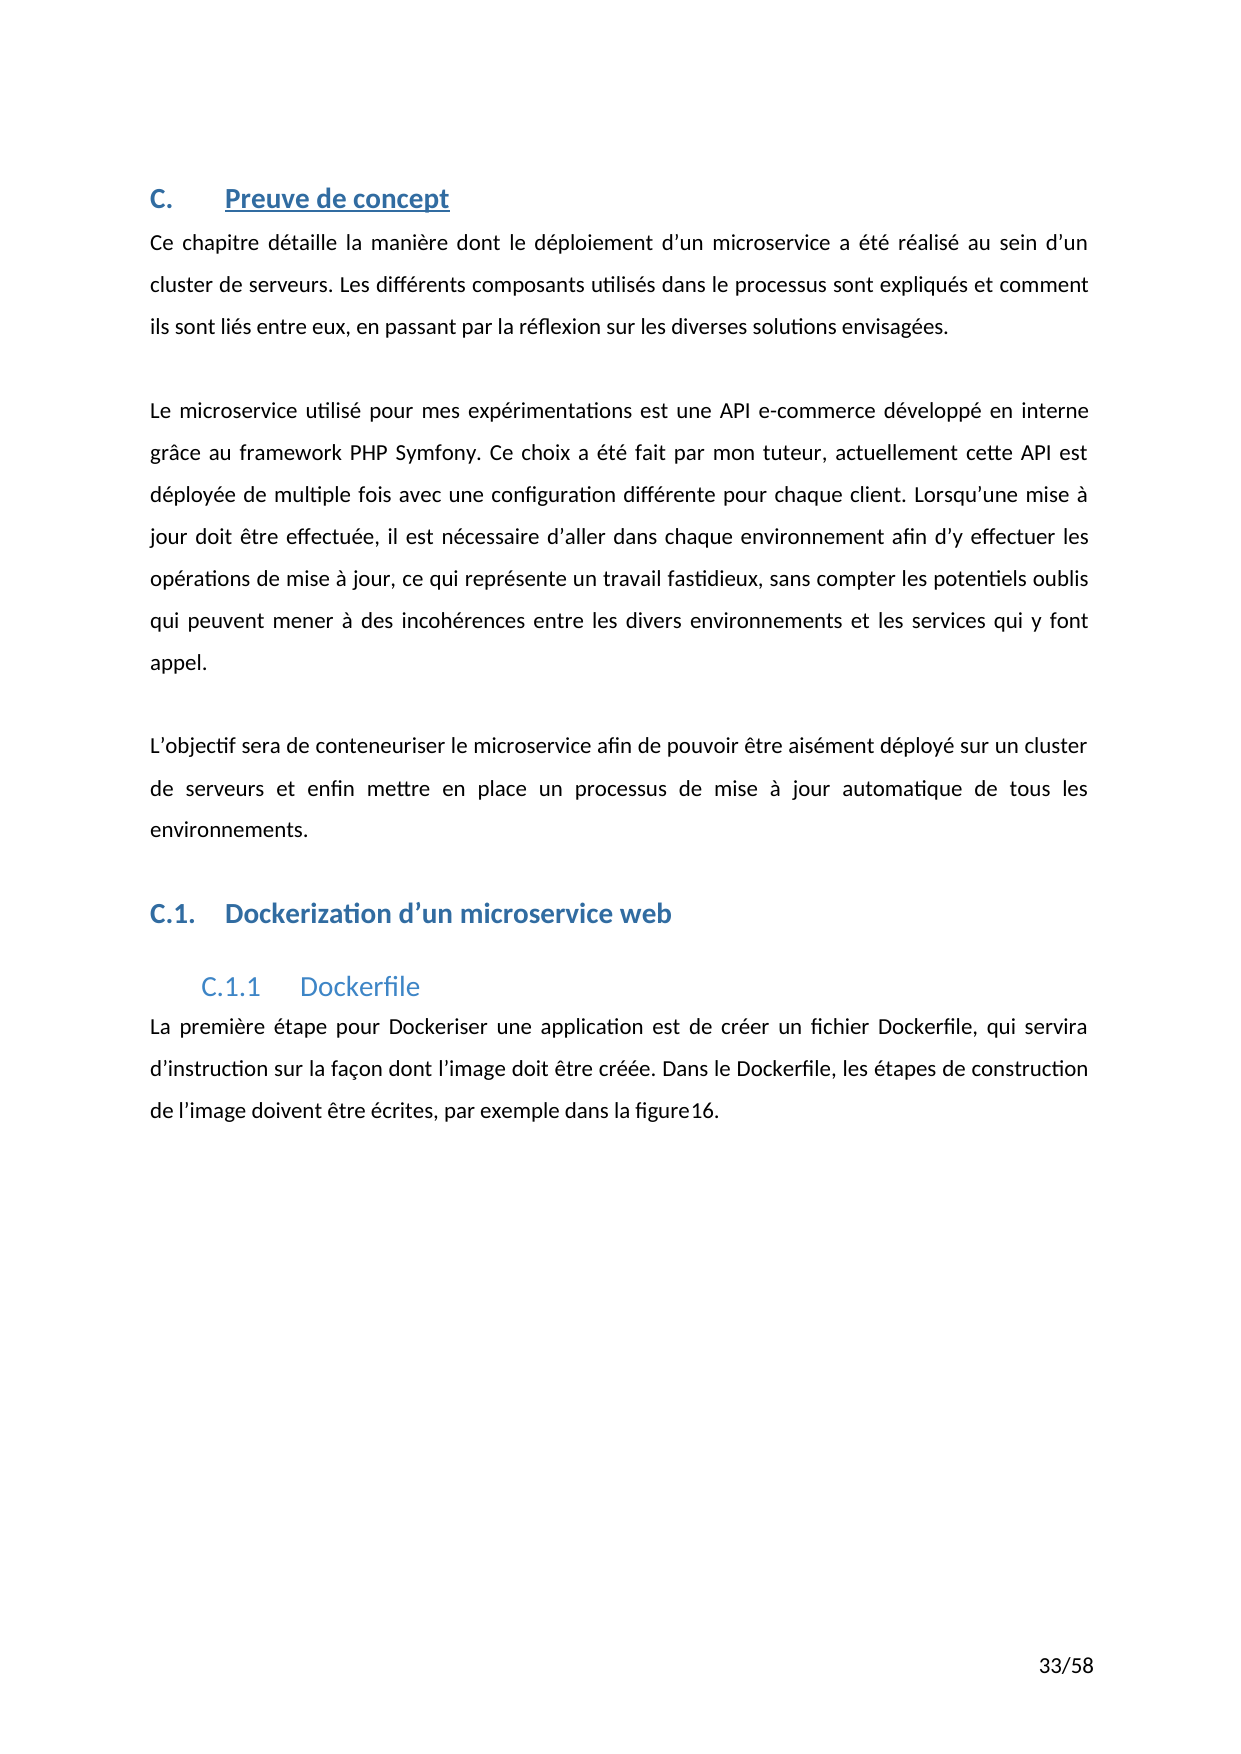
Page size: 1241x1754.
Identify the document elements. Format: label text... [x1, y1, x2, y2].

text L’objectif sera de conteneuriser le microservice afin de pouvoir être aisément déployé sur un cluster de serveurs et enfin mettre en place un processus de mise à jour automatique de tous les environnements. [150, 732, 1090, 844]
subtitle Dockerfile [201, 968, 1090, 1004]
text La première étape pour Dockeriser une application est de créer un fichier Dockerfile, qui servira d’instruction sur la façon dont l’image doit être créée. Dans le Dockerfile, les étapes de construction de l’image doivent être écrites, par exemple dans la figure16. [150, 1012, 1090, 1124]
subtitle Dockerization d’un microservice web [150, 895, 1090, 931]
text Ce chapitre détaille la manière dont le déploiement d’un microservice a été réalisé au sein d’un cluster de serveurs. Les différents composants utilisés dans le processus sont expliqués et comment ils sont liés entre eux, en passant par la réflexion sur les diverses solutions envisagées. [150, 228, 1090, 340]
text Le microservice utilisé pour mes expérimentations est une API e-commerce développé en interne grâce au framework PHP Symfony. Ce choix a été fait par mon tuteur, actuellement cette API est déployée de multiple fois avec une configuration différente pour chaque client. Lorsqu’une mise à jour doit être effectuée, il est nécessaire d’aller dans chaque environnement afin d’y effectuer les opérations de mise à jour, ce qui représente un travail fastidieux, sans compter les potentiels oublis qui peuvent mener à des incohérences entre les divers environnements et les services qui y font appel. [150, 396, 1090, 676]
subtitle Preuve de concept [150, 180, 1090, 215]
